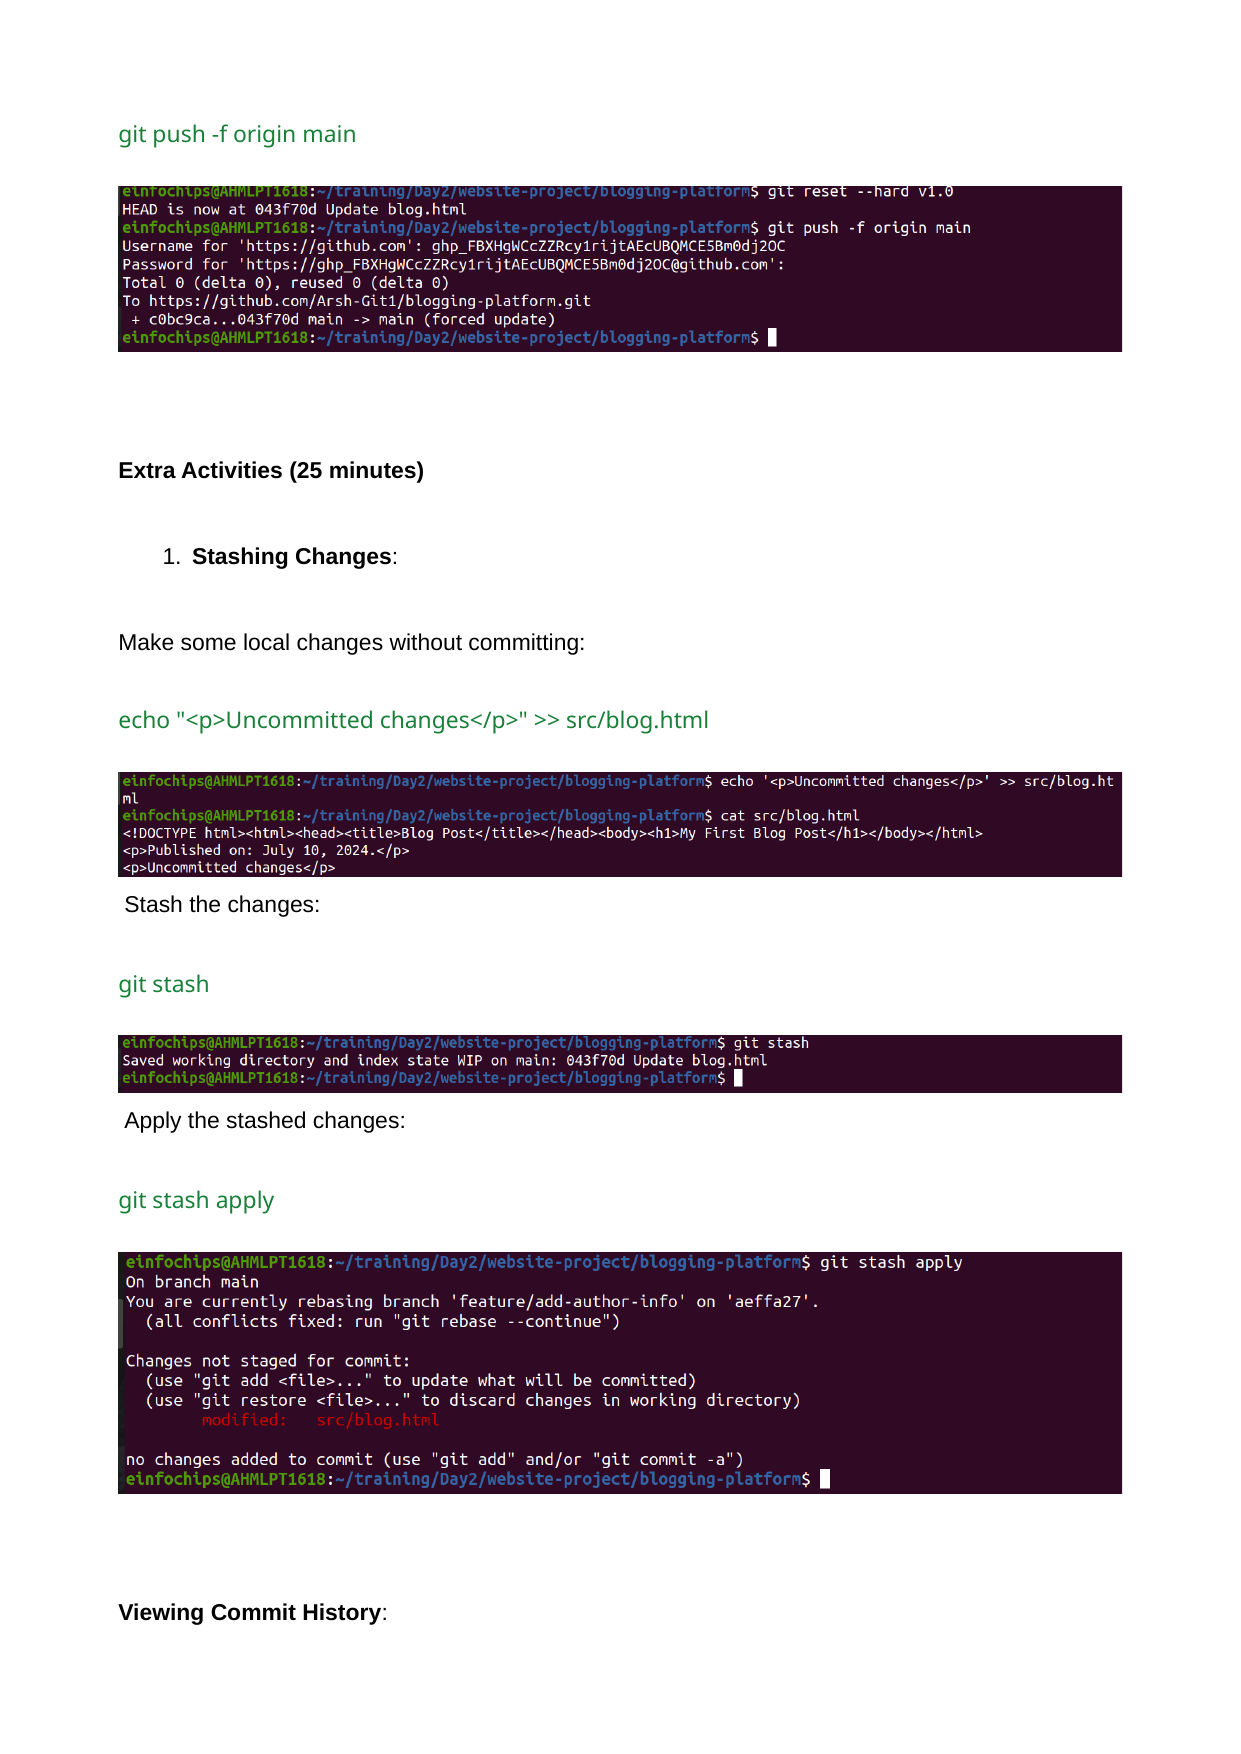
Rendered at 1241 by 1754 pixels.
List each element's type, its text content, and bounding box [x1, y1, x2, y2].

picture [118, 1252, 1123, 1494]
text Viewing Commit History: [118, 1599, 1122, 1625]
text git push -f origin main [118, 118, 1122, 149]
text Stash the changes: git stash [118, 877, 1122, 999]
text Apply the stashed changes: git stash apply [118, 1093, 1122, 1215]
text Make some local changes without committing: echo "<p>Uncommitted changes</p>" >> src/blog.html [118, 629, 1122, 735]
picture [118, 772, 1123, 877]
picture [118, 186, 1123, 352]
list Stashing Changes: [162, 543, 1122, 569]
subtitle Extra Activities (25 minutes) [118, 457, 1122, 483]
picture [118, 1035, 1123, 1093]
